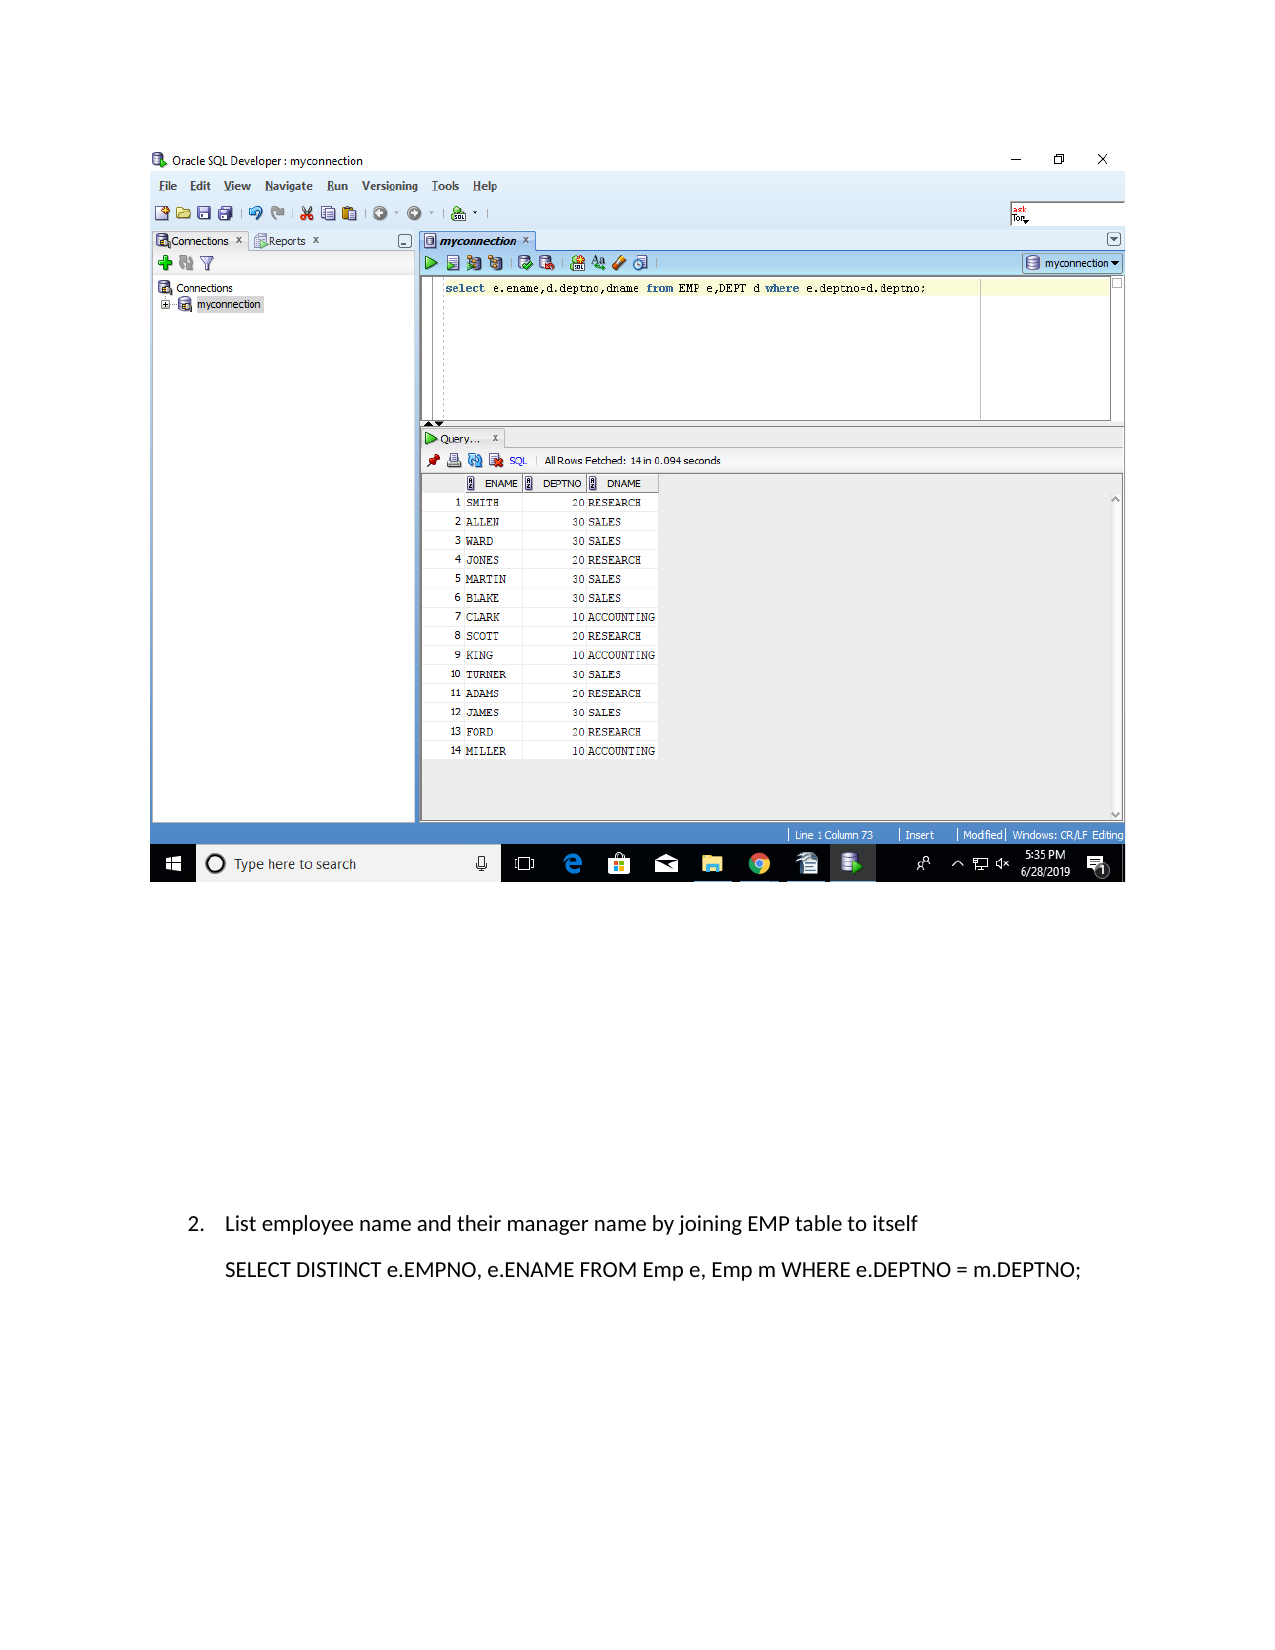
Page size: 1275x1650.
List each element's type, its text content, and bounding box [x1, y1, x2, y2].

picture [150, 150, 1125, 882]
list SELECT DISTINCT e.EMPNO, e.ENAME FROM Emp e, Emp m WHERE e.DEPTNO = m.DEPTNO; [187, 1256, 1125, 1284]
list List employee name and their manager name by joining EMP table to itself [187, 1209, 1125, 1237]
